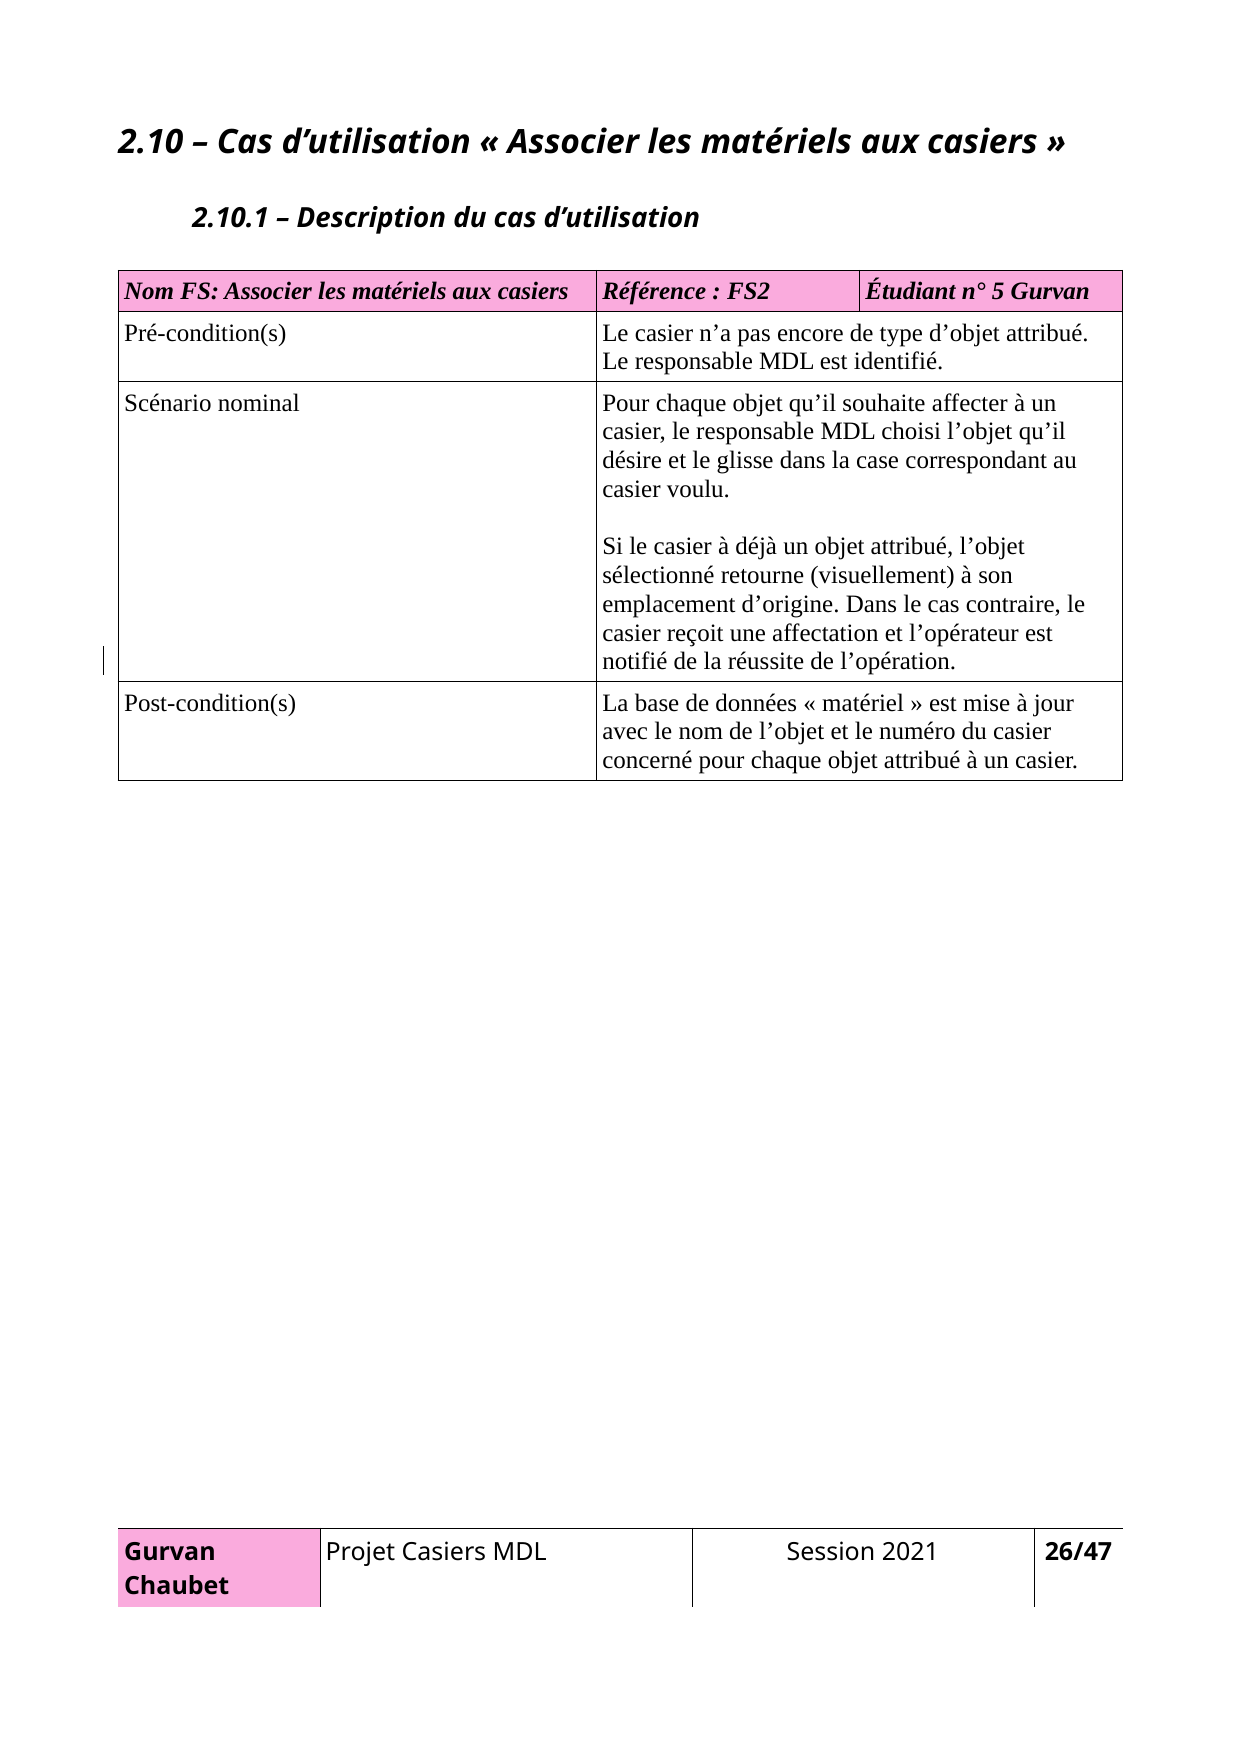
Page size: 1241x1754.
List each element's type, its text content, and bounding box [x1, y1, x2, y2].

table_cell La base de données « matériel » est mise à jour avec le nom de l’objet et le numéro du casier concerné pour chaque objet attribué à un casier. [597, 682, 1122, 780]
table_cell Scénario nominal [119, 382, 596, 681]
table_header Nom FS: Associer les matériels aux casiers [119, 271, 596, 311]
table_header Étudiant n° 5 Gurvan [860, 271, 1122, 311]
table_cell Post-condition(s) [119, 682, 596, 780]
subtitle 2.10 – Cas d’utilisation « Associer les matériels aux casiers » [118, 118, 1122, 164]
table_cell Pour chaque objet qu’il souhaite affecter à un casier, le responsable MDL choisi l’objet qu’il désire et le glisse dans la case correspondant au casier voulu. Si le casier à déjà un objet attribué, l’objet sélectionné retourne (visuellement) à son emplacement d’origine. Dans le cas contraire, le casier reçoit une affectation et l’opérateur est notifié de la réussite de l’opération. [597, 382, 1122, 681]
table_cell Pré-condition(s) [119, 312, 596, 381]
subtitle 2.10.1 – Description du cas d’utilisation [118, 198, 1122, 236]
table_cell Le casier n’a pas encore de type d’objet attribué. Le responsable MDL est identifié. [597, 312, 1122, 381]
table_header Référence : FS2 [597, 271, 859, 311]
